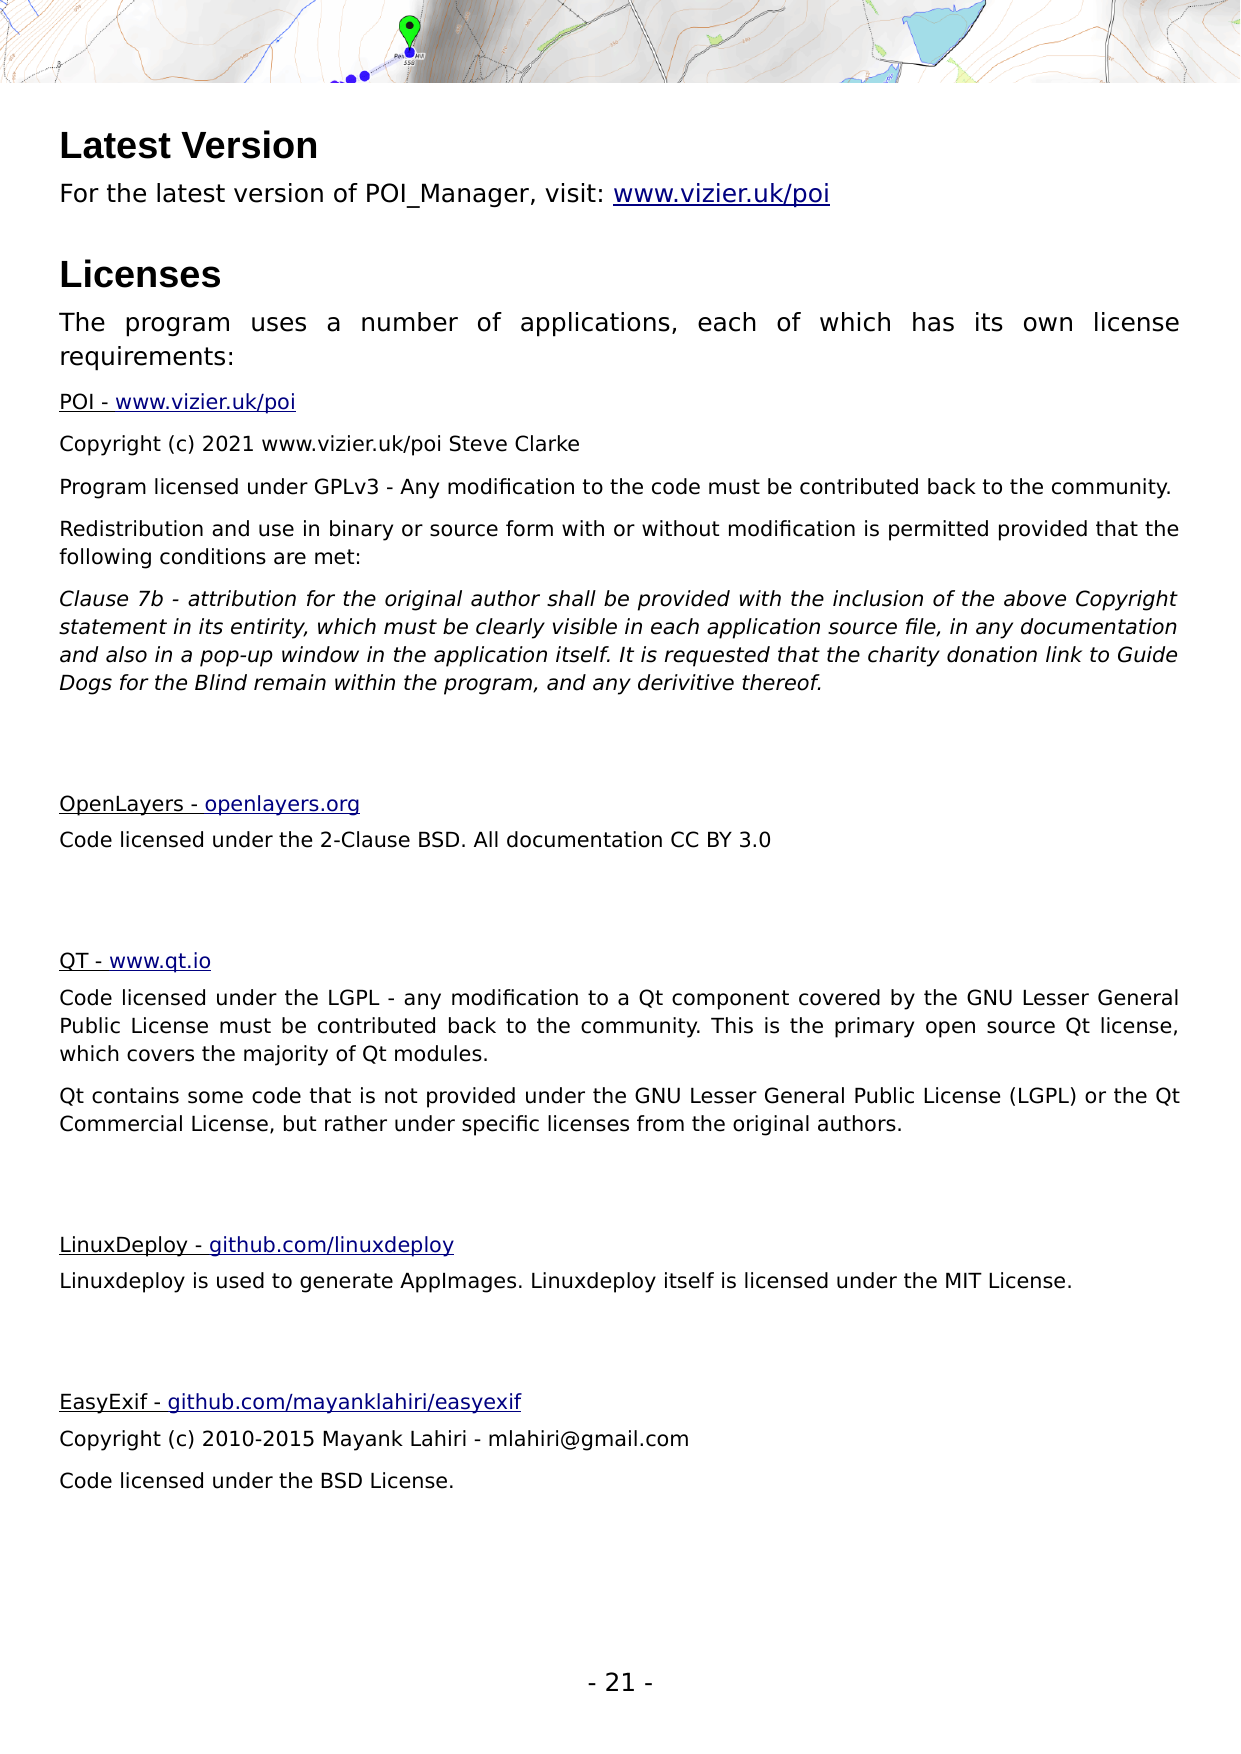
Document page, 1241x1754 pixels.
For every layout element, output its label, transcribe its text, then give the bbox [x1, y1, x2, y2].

subtitle EasyExif - github.com/mayanklahiri/easyexif [59, 1390, 1181, 1414]
text Linuxdeploy is used to generate AppImages. Linuxdeploy itself is licensed under the MIT License. [59, 1269, 1181, 1294]
text Copyright (c) 2021 www.vizier.uk/poi Steve Clarke [59, 432, 1181, 457]
subtitle LinuxDeploy - github.com/linuxdeploy [59, 1233, 1181, 1257]
text Program licensed under GPLv3 - Any modification to the code must be contributed back to the community. [59, 475, 1181, 499]
subtitle OpenLayers - openlayers.org [59, 792, 1181, 816]
subtitle Licenses [59, 252, 1181, 296]
text Code licensed under the 2-Clause BSD. All documentation CC BY 3.0 [59, 828, 1181, 853]
text Copyright (c) 2010-2015 Mayank Lahiri - mlahiri@gmail.com [59, 1427, 1181, 1451]
text POI - www.vizier.uk/poi [59, 390, 1181, 414]
text The program uses a number of applications, each of which has its own license requirements: [59, 308, 1181, 371]
text Redistribution and use in binary or source form with or without modification is permitted provided that the following conditions are met: [59, 517, 1181, 569]
text Code licensed under the BSD License. [59, 1469, 1181, 1494]
text Qt contains some code that is not provided under the GNU Lesser General Public License (LGPL) or the Qt Commercial License, but rather under specific licenses from the original authors. [59, 1084, 1181, 1136]
text For the latest version of POI_Manager, visit: www.vizier.uk/poi [59, 179, 1181, 208]
text Code licensed under the LGPL - any modification to a Qt component covered by the GNU Lesser General Public License must be contributed back to the community. This is the primary open source Qt license, which covers the majority of Qt modules. [59, 986, 1181, 1066]
subtitle Latest Version [59, 123, 1181, 166]
picture [0, 0, 1241, 83]
subtitle QT - www.qt.io [59, 949, 1181, 973]
text Clause 7b - attribution for the original author shall be provided with the inclusion of the above Copyright statement in its entirity, which must be clearly visible in each application source file, in any documentation and also in a pop-up window in the application itself. It is requested that the charity donation link to Guide Dogs for the Blind remain within the program, and any derivitive thereof. [59, 587, 1181, 695]
